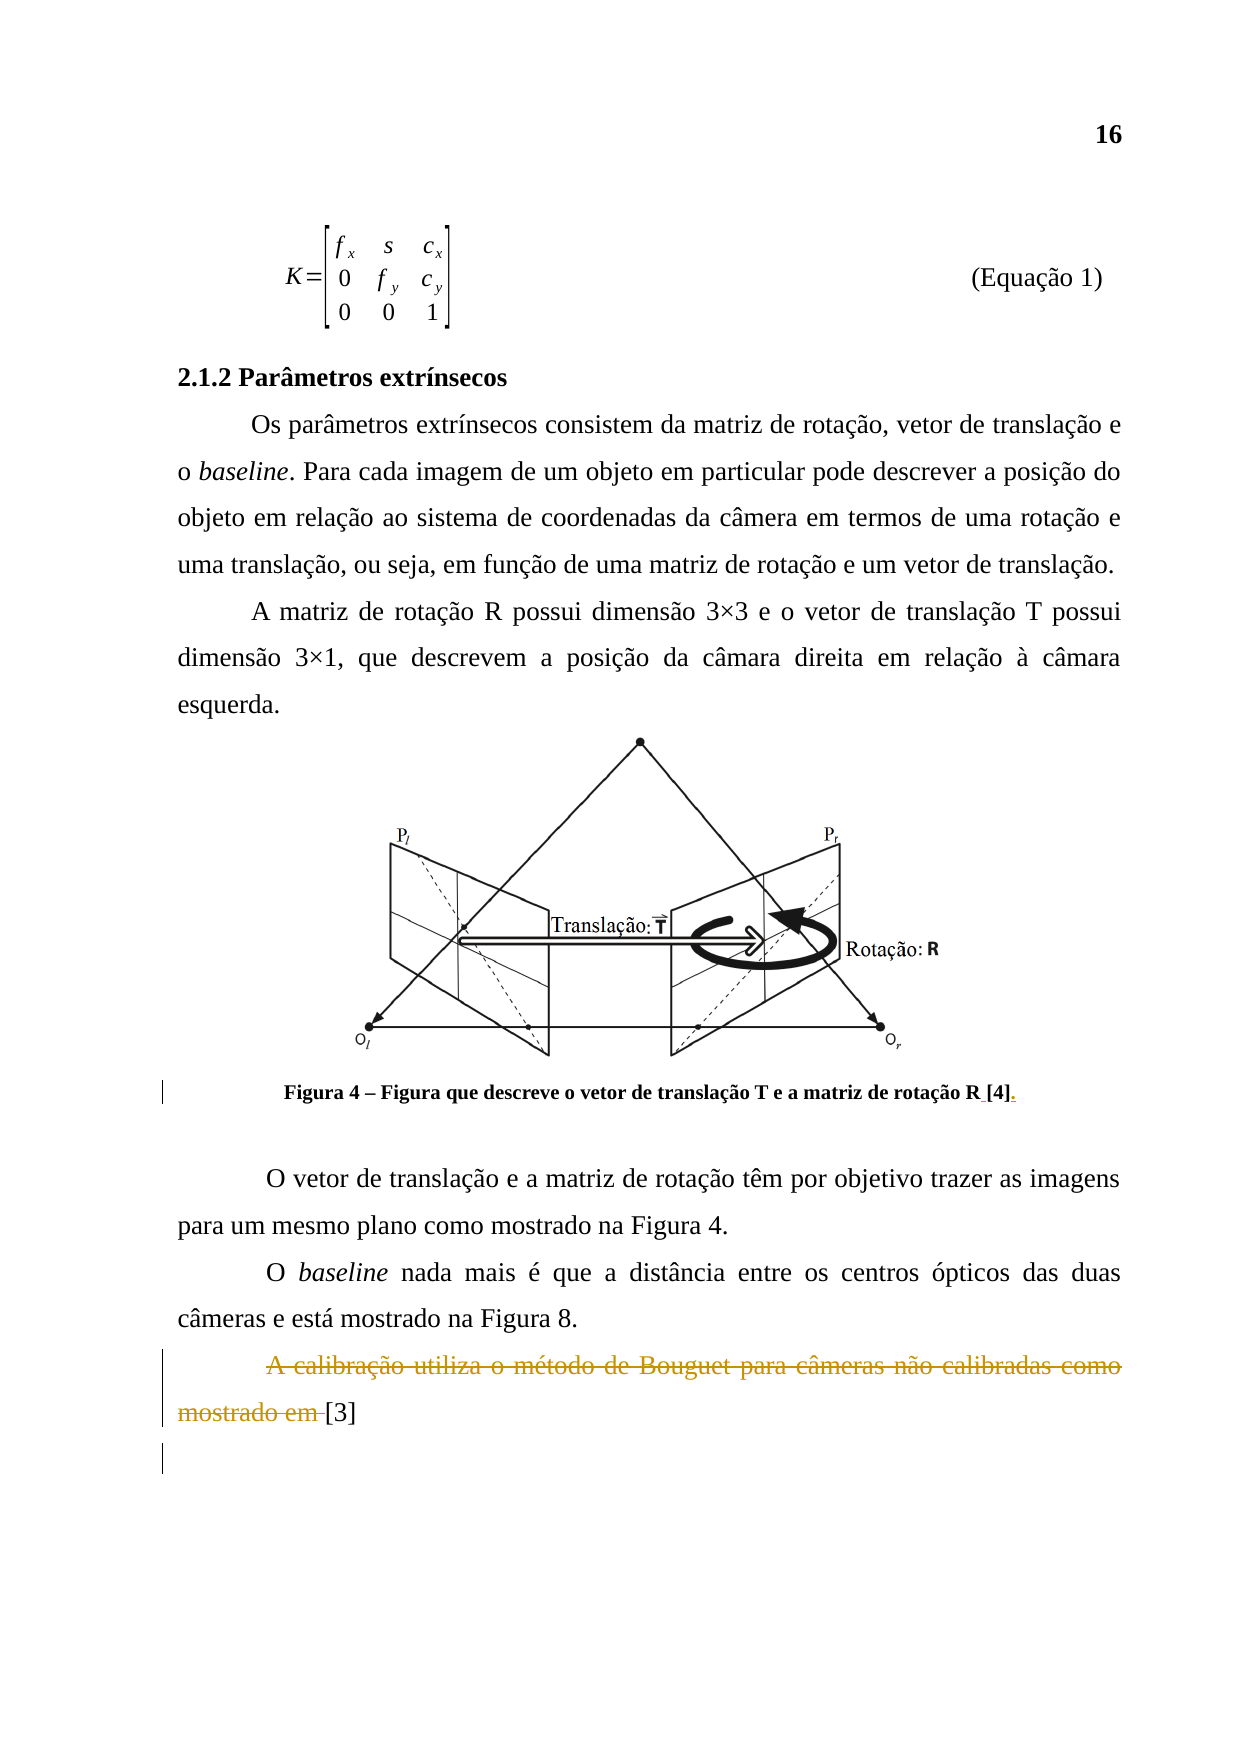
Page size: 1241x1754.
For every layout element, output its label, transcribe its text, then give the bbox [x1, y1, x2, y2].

picture [351, 734, 949, 1065]
text A matriz de rotação R possui dimensão 3×3 e o vetor de translação T possui dimensão 3×1, que descrevem a posição da câmara direita em relação à câmara esquerda. [177, 595, 1122, 719]
text Figura 4 – Figura que descreve o vetor de translação T e a matriz de rotação R [4]. [177, 1080, 1122, 1104]
text O vetor de translação e a matriz de rotação têm por objetivo trazer as imagens para um mesmo plano como mostrado na Figura 4. [177, 1162, 1122, 1240]
subtitle Parâmetros extrínsecos [177, 361, 1122, 392]
text Os parâmetros extrínsecos consistem da matriz de rotação, vetor de translação e o baseline. Para cada imagem de um objeto em particular pode descrever a posição do objeto em relação ao sistema de coordenadas da câmera em termos de uma rotação e uma translação, ou seja, em função de uma matriz de rotação e um vetor de translação. [177, 408, 1122, 579]
text [3] [177, 1349, 1122, 1427]
table_cell [960, 330, 1133, 361]
table_header [166, 224, 960, 330]
table_header (Equação 1) [960, 224, 1133, 330]
table_cell [166, 330, 960, 361]
text O baseline nada mais é que a distância entre os centros ópticos das duas câmeras e está mostrado na Figura 8. [177, 1256, 1122, 1334]
